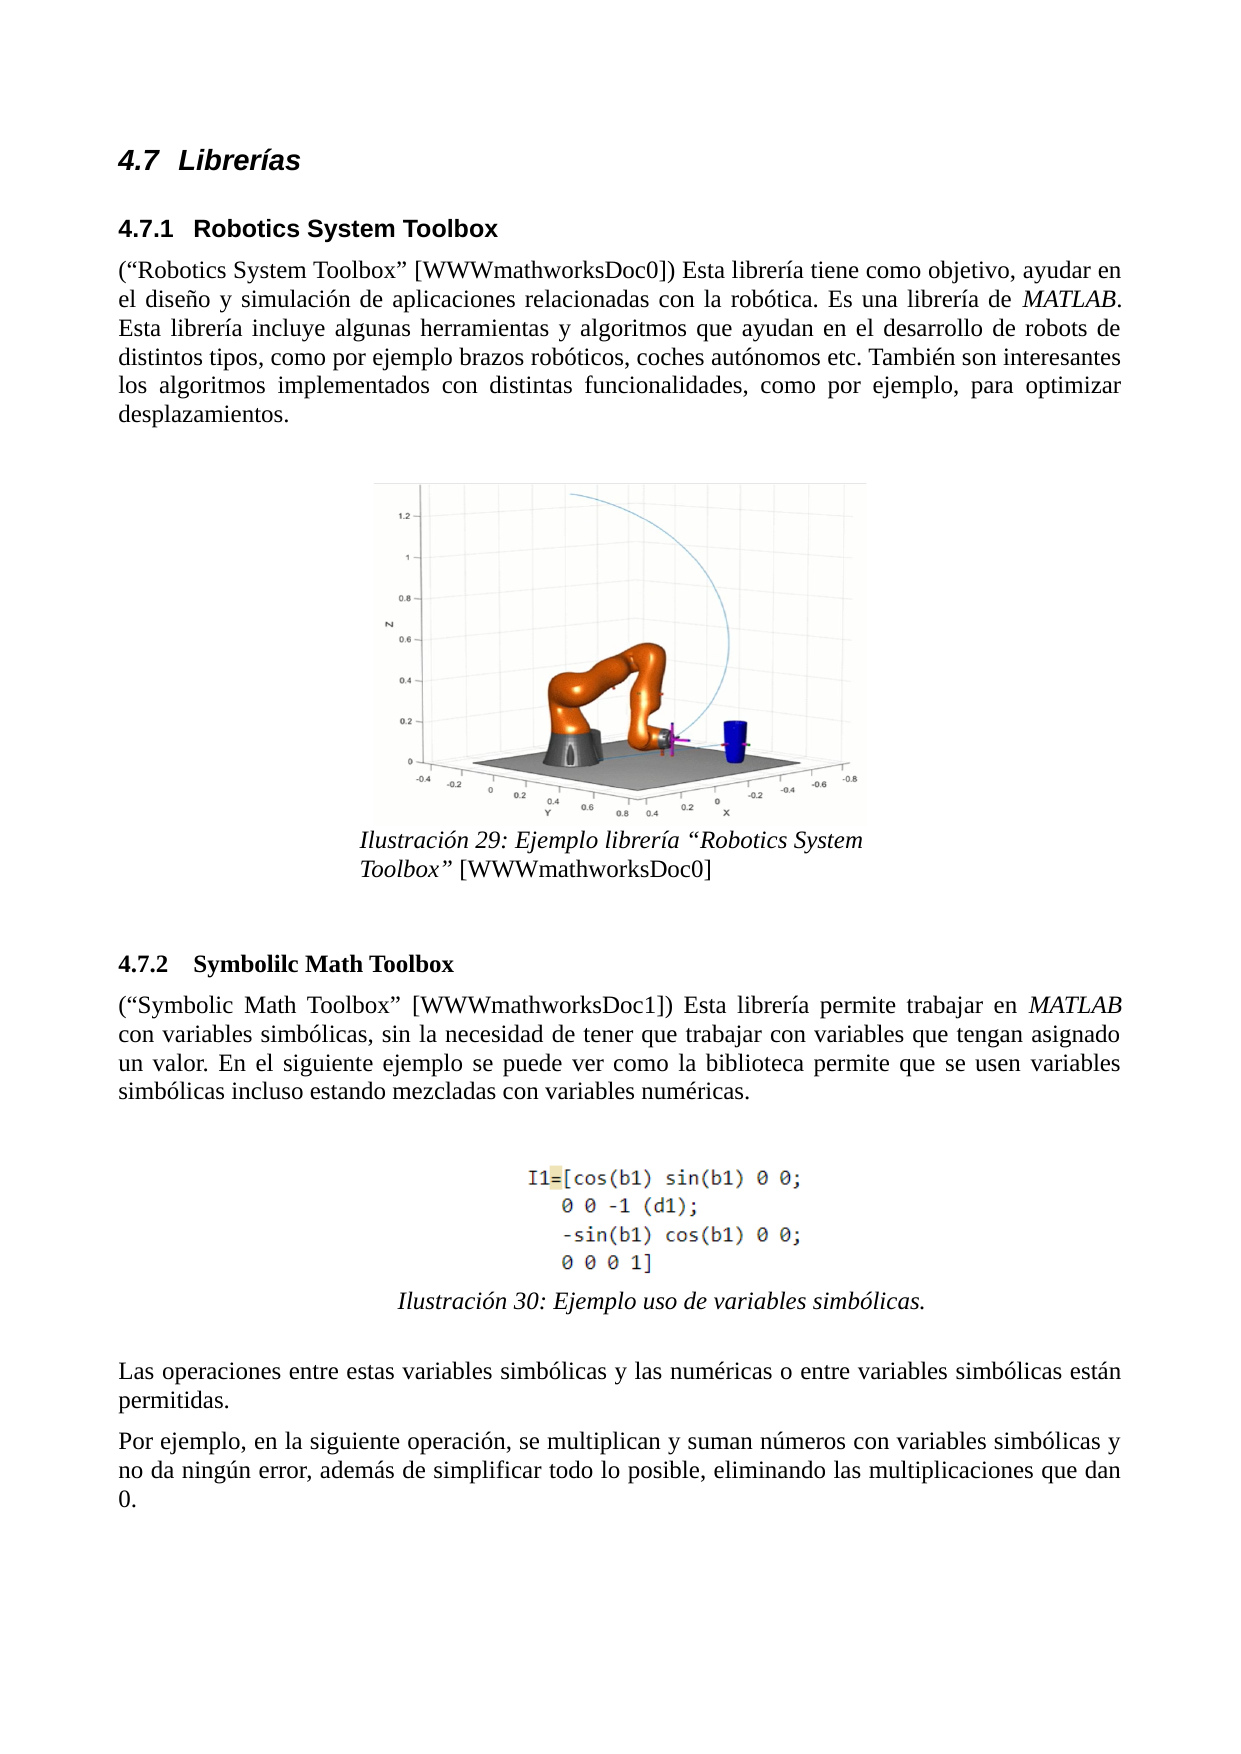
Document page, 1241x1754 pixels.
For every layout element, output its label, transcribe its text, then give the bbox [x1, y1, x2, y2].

text Por ejemplo, en la siguiente operación, se multiplican y suman números con variables simbólicas y no da ningún error, además de simplificar todo lo posible, eliminando las multiplicaciones que dan 0. [118, 1426, 1122, 1513]
text Ilustración 30: Ejemplo uso de variables simbólicas. [397, 1175, 938, 1315]
subtitle Robotics System Toolbox [118, 214, 1122, 243]
text (“Robotics System Toolbox” [WWWmathworksDoc0]) Esta librería tiene como objetivo, ayudar en el diseño y simulación de aplicaciones relacionadas con la robótica. Es una librería de MATLAB. Esta librería incluye algunas herramientas y algoritmos que ayudan en el desarrollo de robots de distintos tipos, como por ejemplo brazos robóticos, coches autónomos etc. También son interesantes los algoritmos implementados con distintas funcionalidades, como por ejemplo, para optimizar desplazamientos. [118, 255, 1122, 428]
text Ilustración 29: Ejemplo librería “Robotics System Toolbox” [WWWmathworksDoc0] [359, 494, 881, 883]
text (“Symbolic Math Toolbox” [WWWmathworksDoc1]) Esta librería permite trabajar en MATLAB con variables simbólicas, sin la necesidad de tener que trabajar con variables que tengan asignado un valor. En el siguiente ejemplo se puede ver como la biblioteca permite que se usen variables simbólicas incluso estando mezcladas con variables numéricas. [118, 990, 1122, 1105]
text Las operaciones entre estas variables simbólicas y las numéricas o entre variables simbólicas están permitidas. [118, 1356, 1122, 1414]
subtitle Symbolilc Math Toolbox [118, 949, 1122, 978]
subtitle Librerías [118, 143, 1122, 177]
picture [373, 481, 867, 826]
